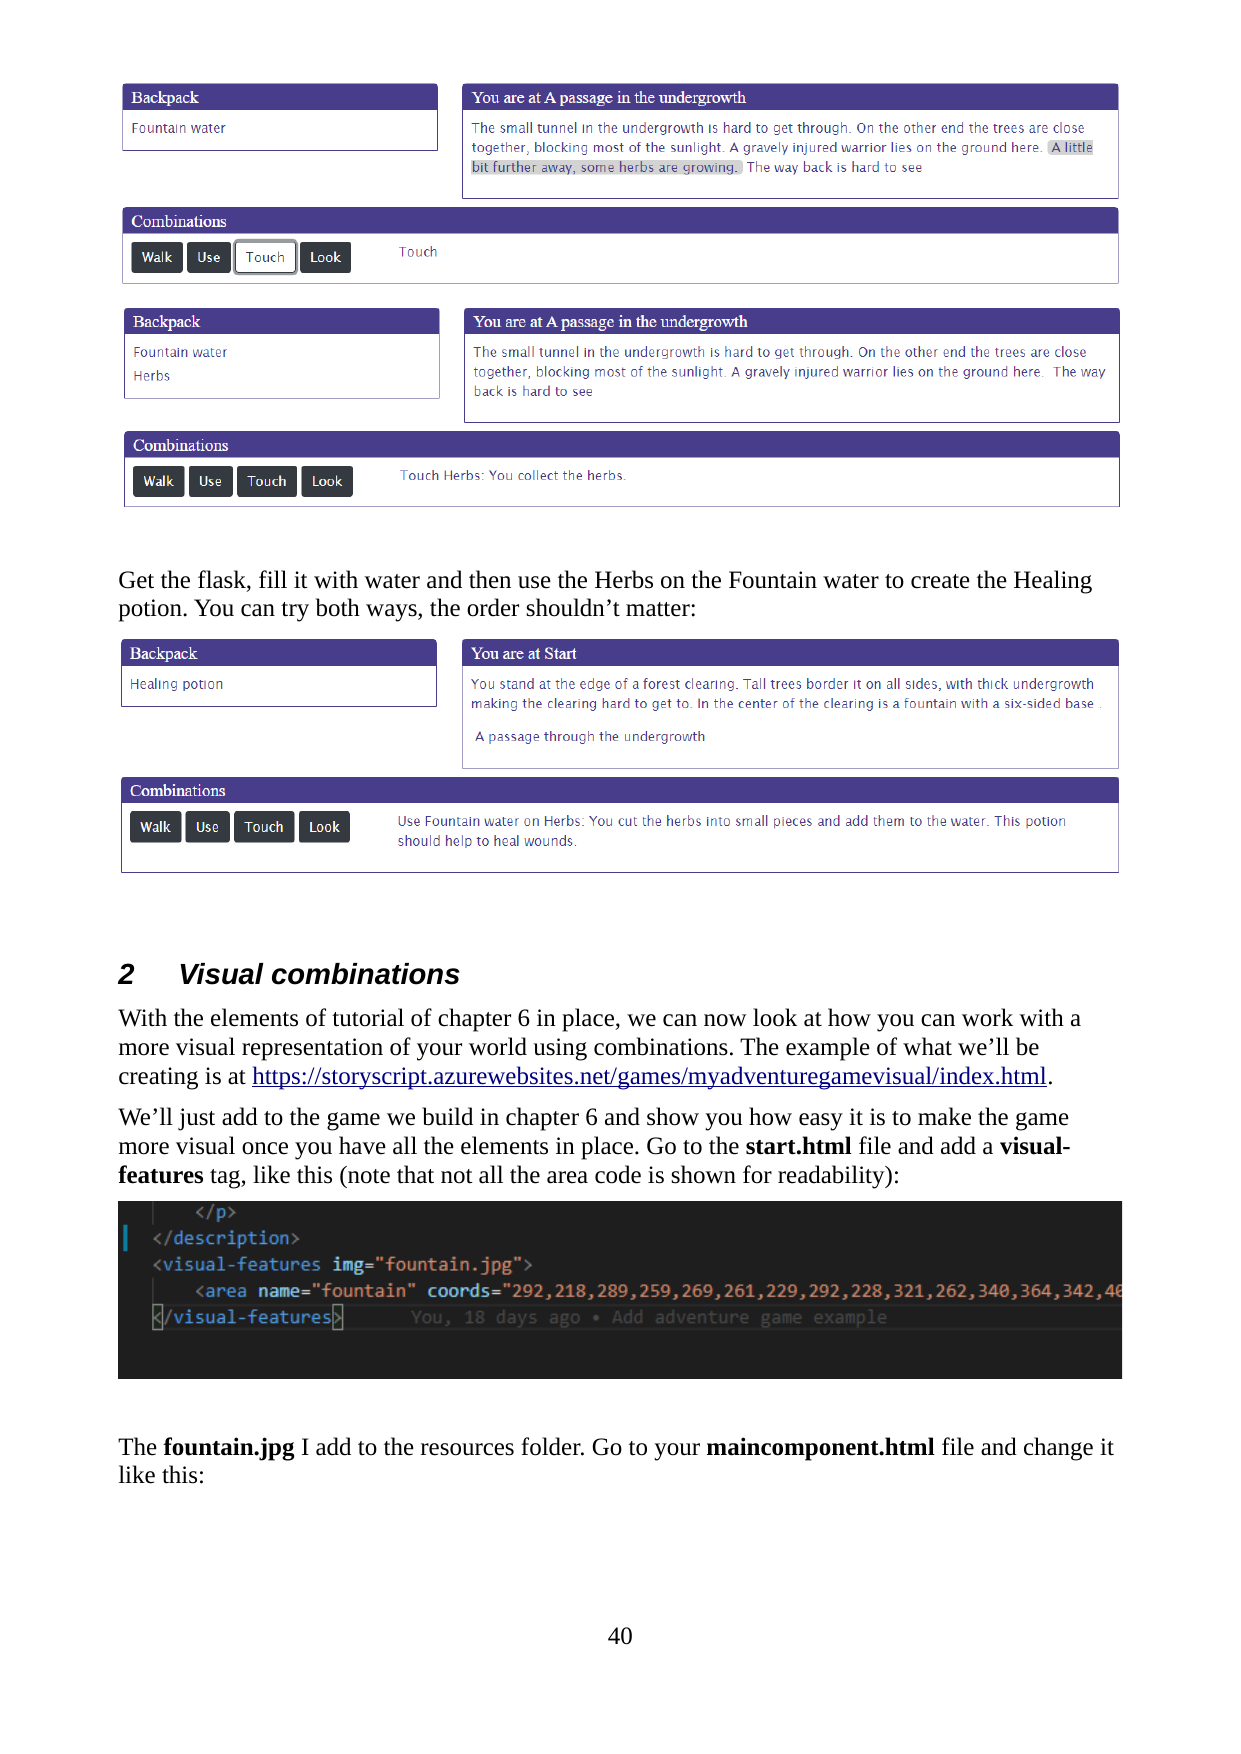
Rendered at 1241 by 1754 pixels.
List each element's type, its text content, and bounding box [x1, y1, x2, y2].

text We’ll just add to the game we build in chapter 6 and show you how easy it is to make the game more visual once you have all the elements in place. Go to the start.html file and add a visual-features tag, like this (note that not all the area code is shown for readability): [118, 1102, 1122, 1188]
text With the elements of tutorial of chapter 6 in place, we can now look at how you can work with a more visual representation of your world using combinations. The example of what we’ll be creating is at https://storyscript.azurewebsites.net/games/myadventuregamevisual/index.html. [118, 1003, 1122, 1090]
subtitle Visual combinations [118, 957, 1122, 991]
text Get the flask, fill it with water and then use the Herbs on the Fountain water to create the Healing potion. You can try both ways, the order shouldn’t matter: [118, 565, 1122, 622]
text The fountain.jpg I add to the resources folder. Go to your maincomponent.html file and change it like this: [118, 1432, 1122, 1489]
